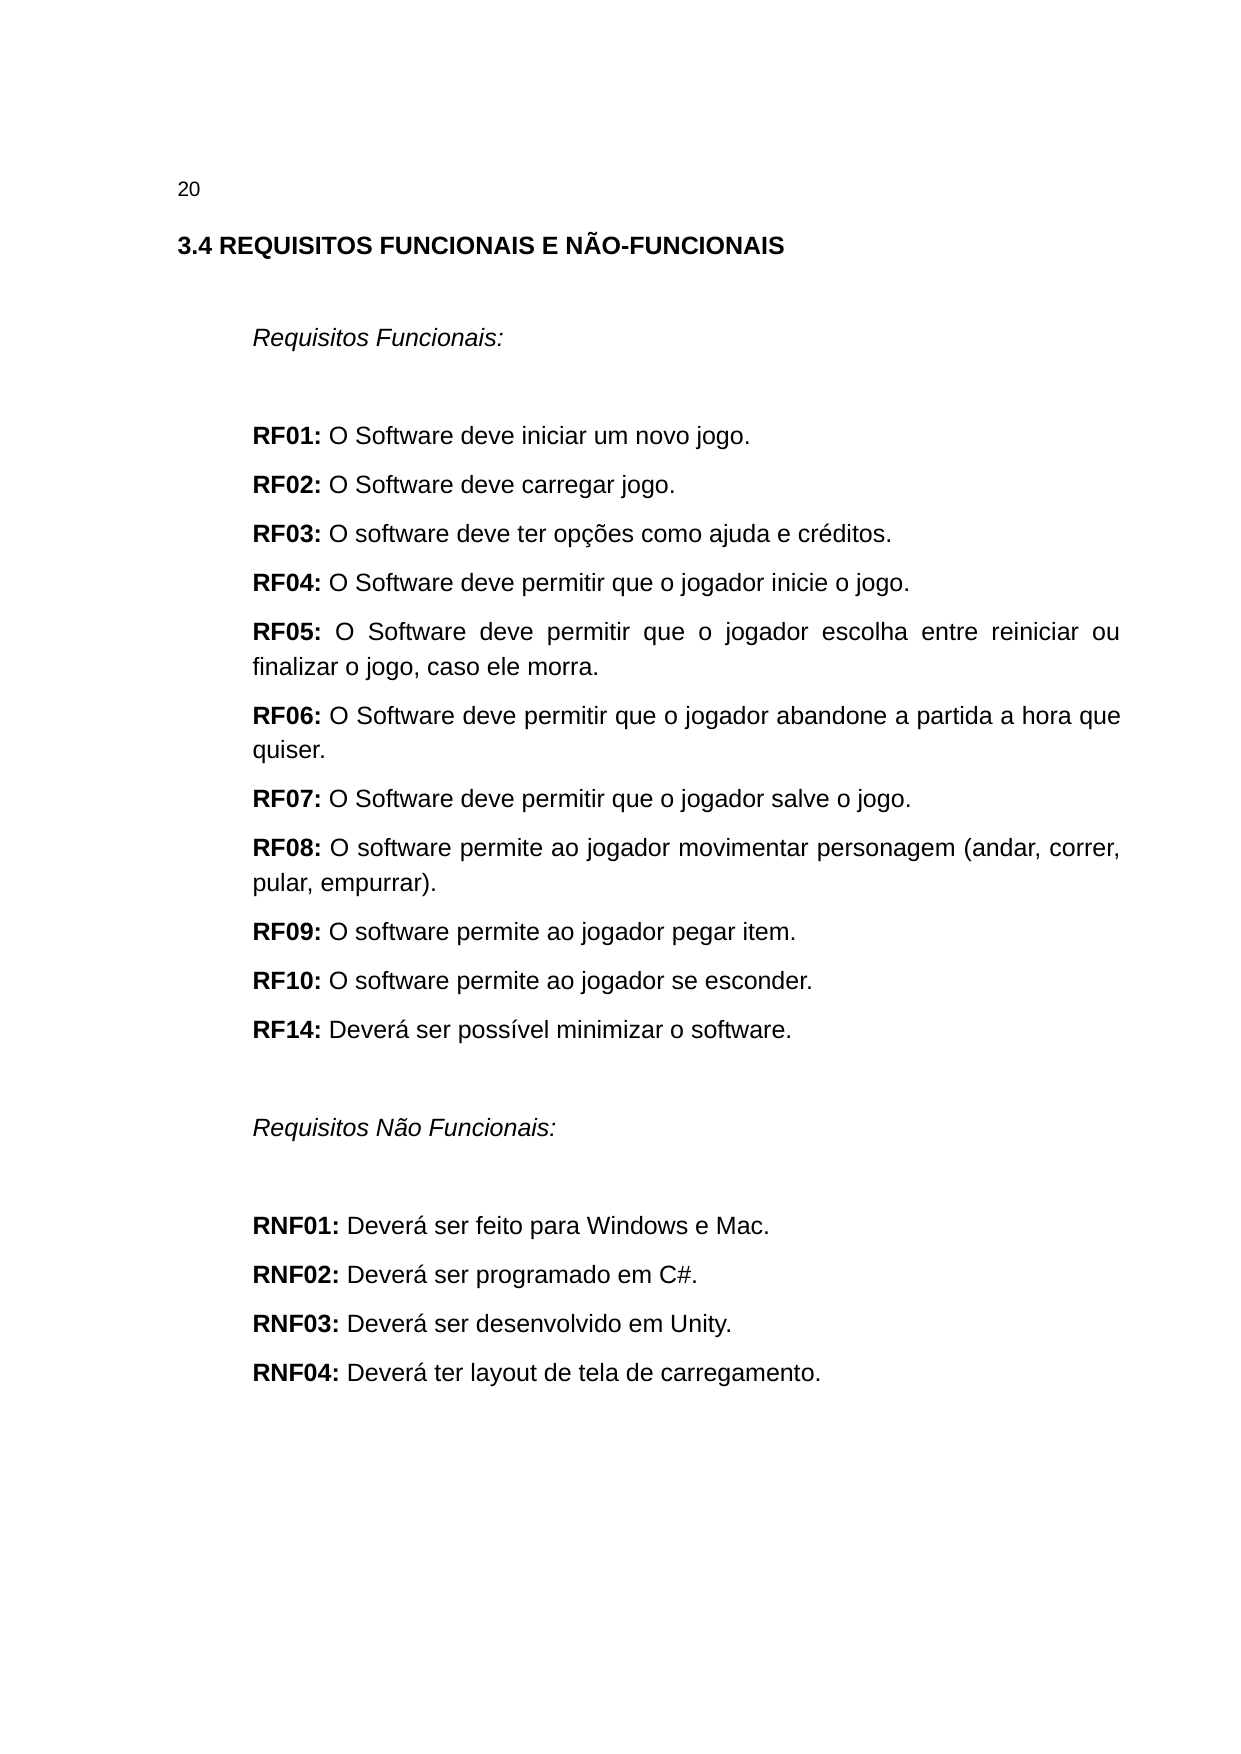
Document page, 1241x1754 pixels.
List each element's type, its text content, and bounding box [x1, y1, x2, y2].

text RNF01: Deverá ser feito para Windows e Mac. [252, 1211, 1122, 1240]
text RF14: Deverá ser possível minimizar o software. [177, 1015, 1122, 1044]
text Requisitos Não Funcionais: [177, 1113, 1122, 1142]
text RF02: O Software deve carregar jogo. [252, 470, 1122, 499]
text RNF02: Deverá ser programado em C#. [177, 1260, 1122, 1289]
text RF05: O Software deve permitir que o jogador escolha entre reiniciar ou finalizar o jogo, caso ele morra. [252, 617, 1122, 680]
text RF03: O software deve ter opções como ajuda e créditos. [252, 519, 1122, 548]
text RF06: O Software deve permitir que o jogador abandone a partida a hora que quiser. [252, 701, 1122, 764]
text RF04: O Software deve permitir que o jogador inicie o jogo. [177, 568, 1122, 597]
text RNF04: Deverá ter layout de tela de carregamento. [177, 1358, 1122, 1387]
subtitle 3.4 Requisitos funcionais e não-funcionais [177, 231, 1122, 259]
text Requisitos Funcionais: [177, 323, 1122, 352]
text RF01: O Software deve iniciar um novo jogo. [252, 421, 1122, 450]
text RF10: O software permite ao jogador se esconder. [177, 966, 1122, 995]
text RNF03: Deverá ser desenvolvido em Unity. [177, 1309, 1122, 1338]
text RF09: O software permite ao jogador pegar item. [177, 917, 1122, 946]
text RF08: O software permite ao jogador movimentar personagem (andar, correr, pular, empurrar). [252, 833, 1122, 897]
text RF07: O Software deve permitir que o jogador salve o jogo. [177, 784, 1122, 813]
